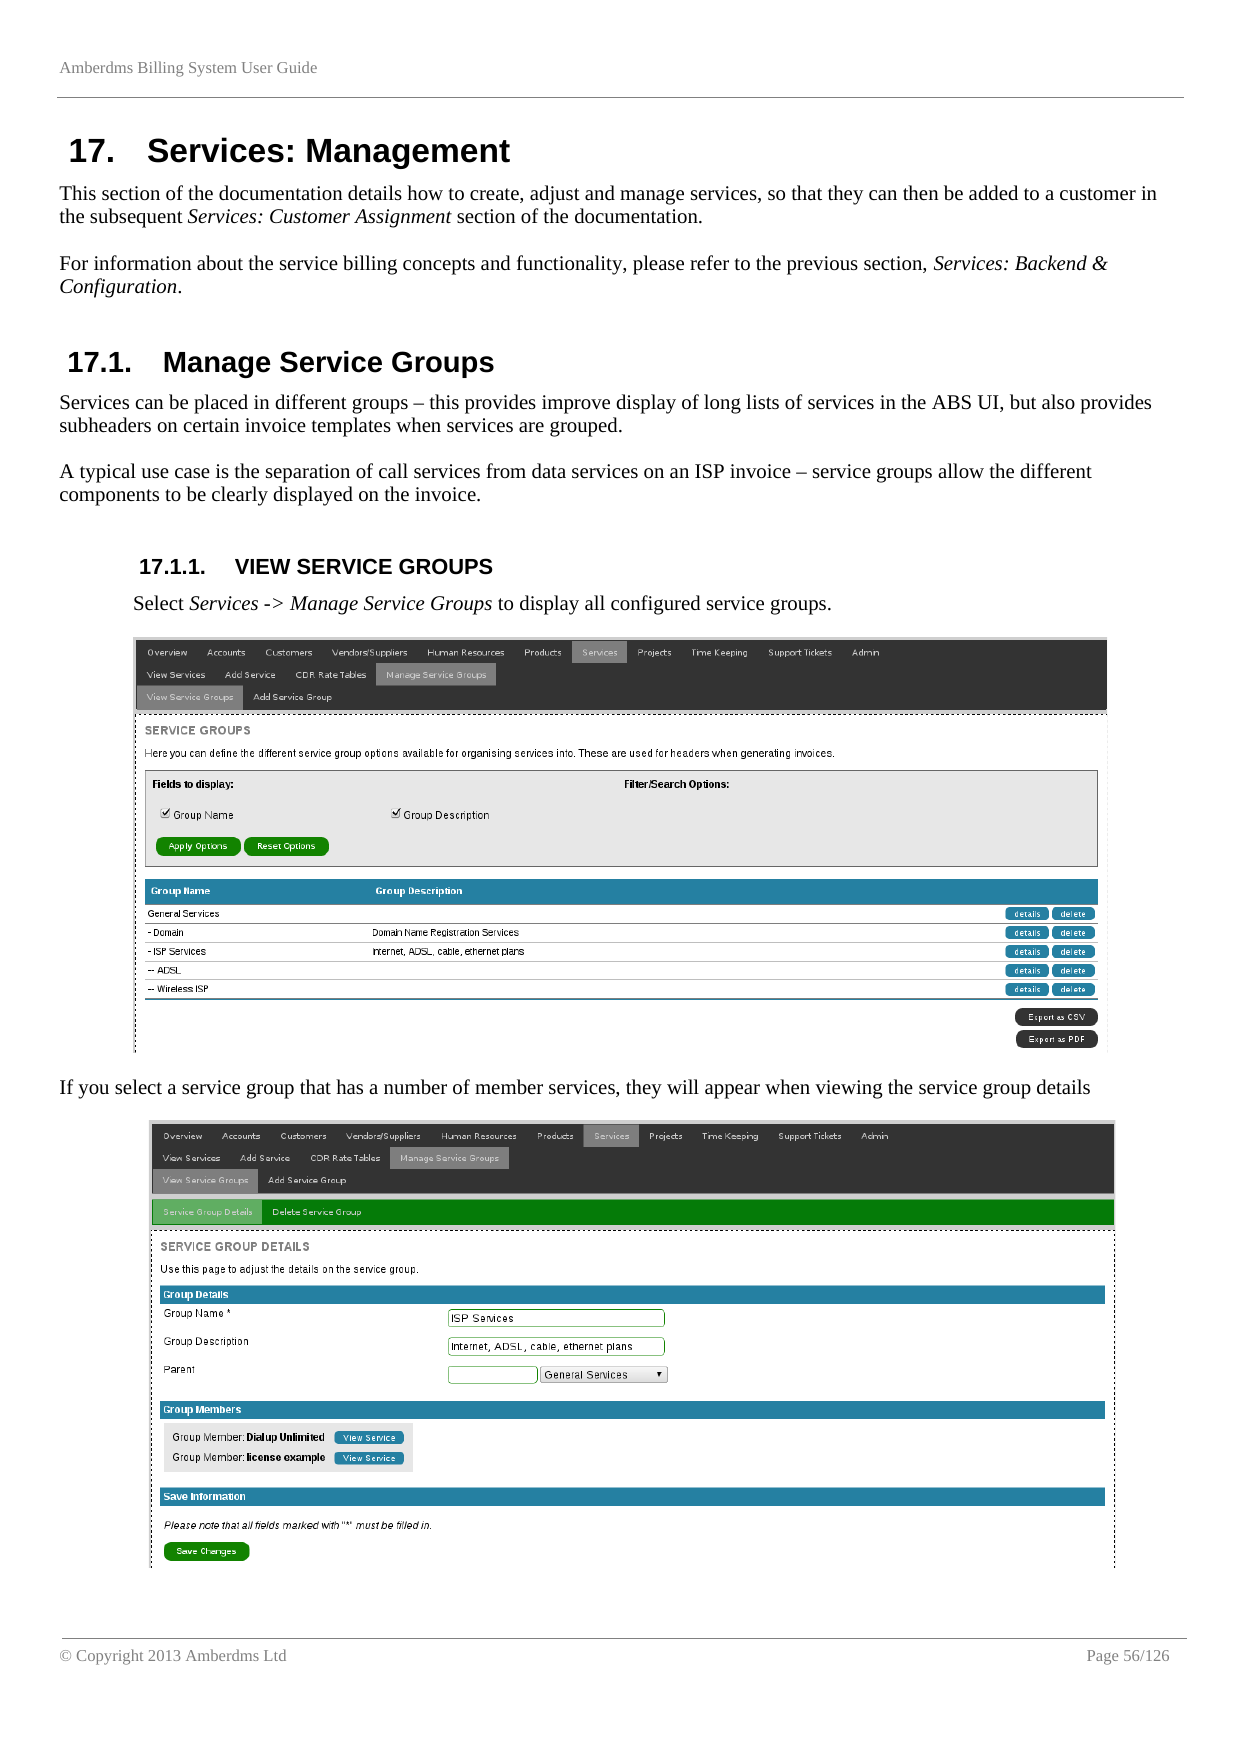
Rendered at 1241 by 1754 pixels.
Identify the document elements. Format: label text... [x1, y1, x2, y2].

subtitle Services: Management [59, 132, 1181, 169]
picture [133, 637, 1108, 1053]
text Select Services -> Manage Service Groups to display all configured service groups. [133, 592, 1181, 615]
text For information about the service billing concepts and functionality, please refer to the previous section, Services: Backend & Configuration. [59, 251, 1181, 298]
subtitle View Service Groups [133, 554, 1181, 579]
text This section of the documentation details how to create, adjust and manage services, so that they can then be added to a customer in the subsequent Services: Customer Assignment section of the documentation. [59, 182, 1181, 228]
subtitle Manage Service Groups [59, 346, 1181, 378]
text If you select a service group that has a number of member services, they will appear when viewing the service group details [59, 1076, 1181, 1099]
picture [148, 1120, 1116, 1568]
text A typical use case is the separation of call services from data services on an ISP invoice – service groups allow the different components to be clearly displayed on the invoice. [59, 460, 1181, 506]
text Services can be placed in different groups – this provides improve display of long lists of services in the ABS UI, but also provides subheaders on certain invoice templates when services are grouped. [59, 391, 1181, 437]
